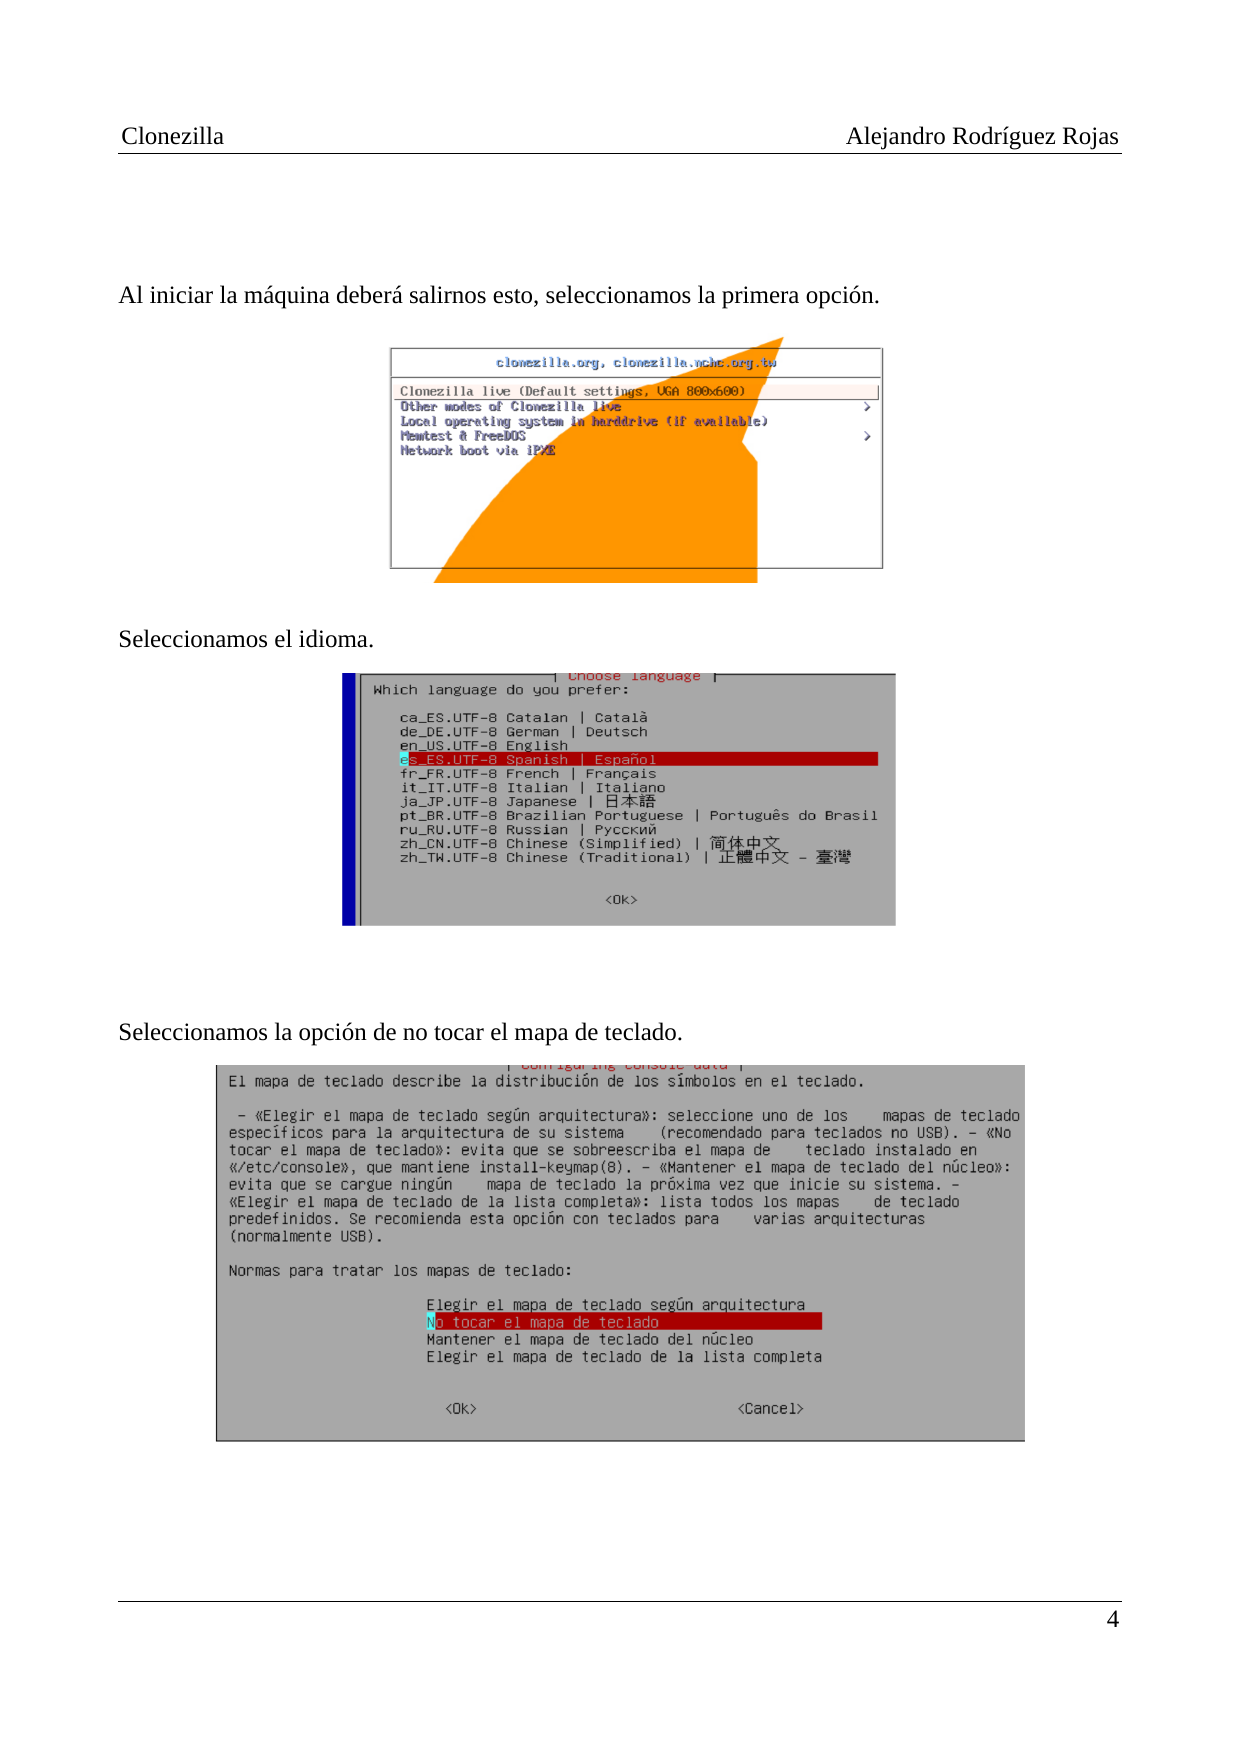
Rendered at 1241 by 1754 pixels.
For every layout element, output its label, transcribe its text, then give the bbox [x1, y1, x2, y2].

text Seleccionamos la opción de no tocar el mapa de teclado. [118, 1017, 1122, 1045]
picture [324, 329, 916, 583]
picture [341, 673, 899, 931]
text Seleccionamos el idioma. [118, 624, 1122, 653]
picture [214, 1065, 1026, 1442]
text Al iniciar la máquina deberá salirnos esto, seleccionamos la primera opción. [118, 281, 1122, 309]
